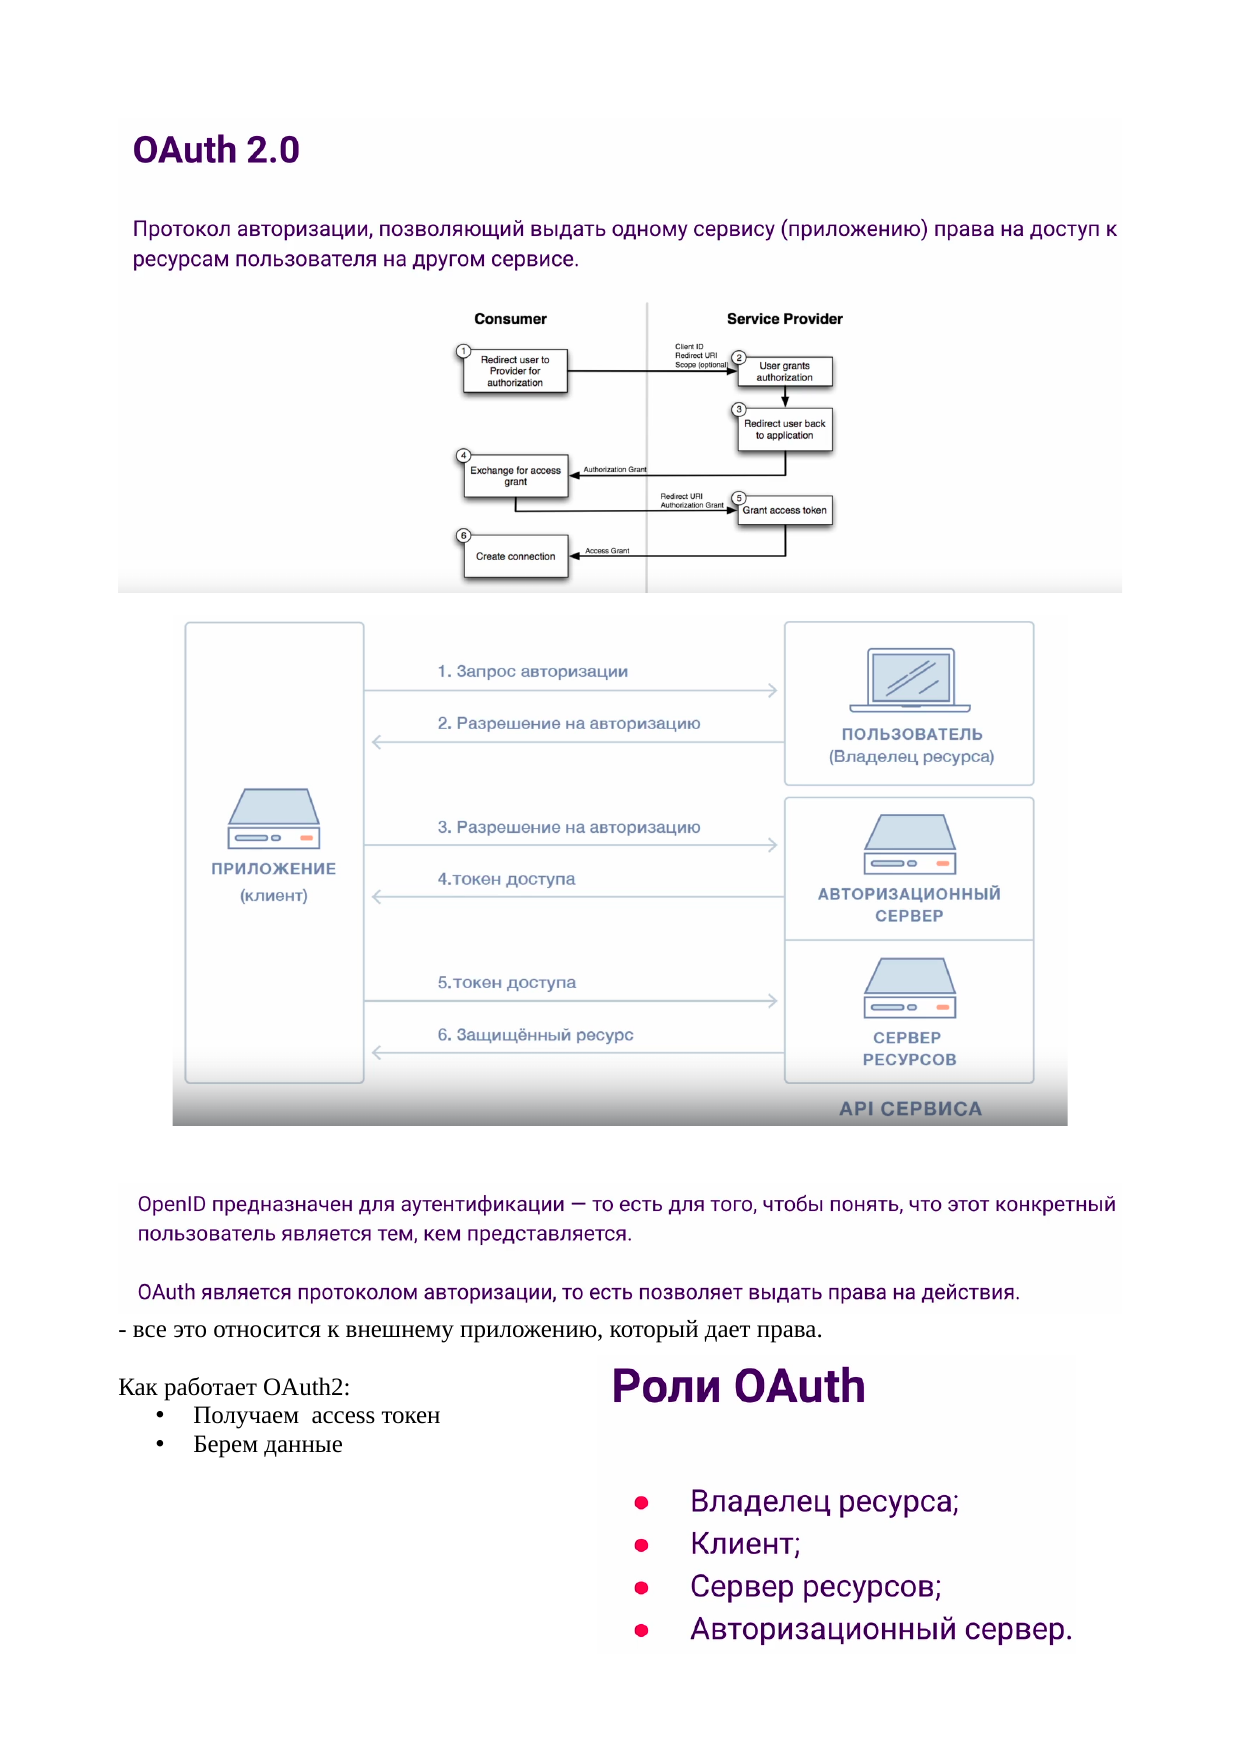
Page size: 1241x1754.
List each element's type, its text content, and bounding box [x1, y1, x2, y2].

text - все это относится к внешнему приложению, который дает права. [118, 1314, 1122, 1343]
list Берем данные [156, 1429, 597, 1458]
picture [118, 1183, 1123, 1314]
list [1077, 1400, 1122, 1429]
list Получаем access токен [156, 1400, 597, 1429]
list [1077, 1429, 1122, 1458]
text Как работает OAuth2: [118, 1372, 597, 1400]
picture [118, 118, 1123, 593]
text [1077, 1372, 1122, 1400]
picture [597, 1355, 1077, 1654]
picture [172, 615, 1068, 1126]
